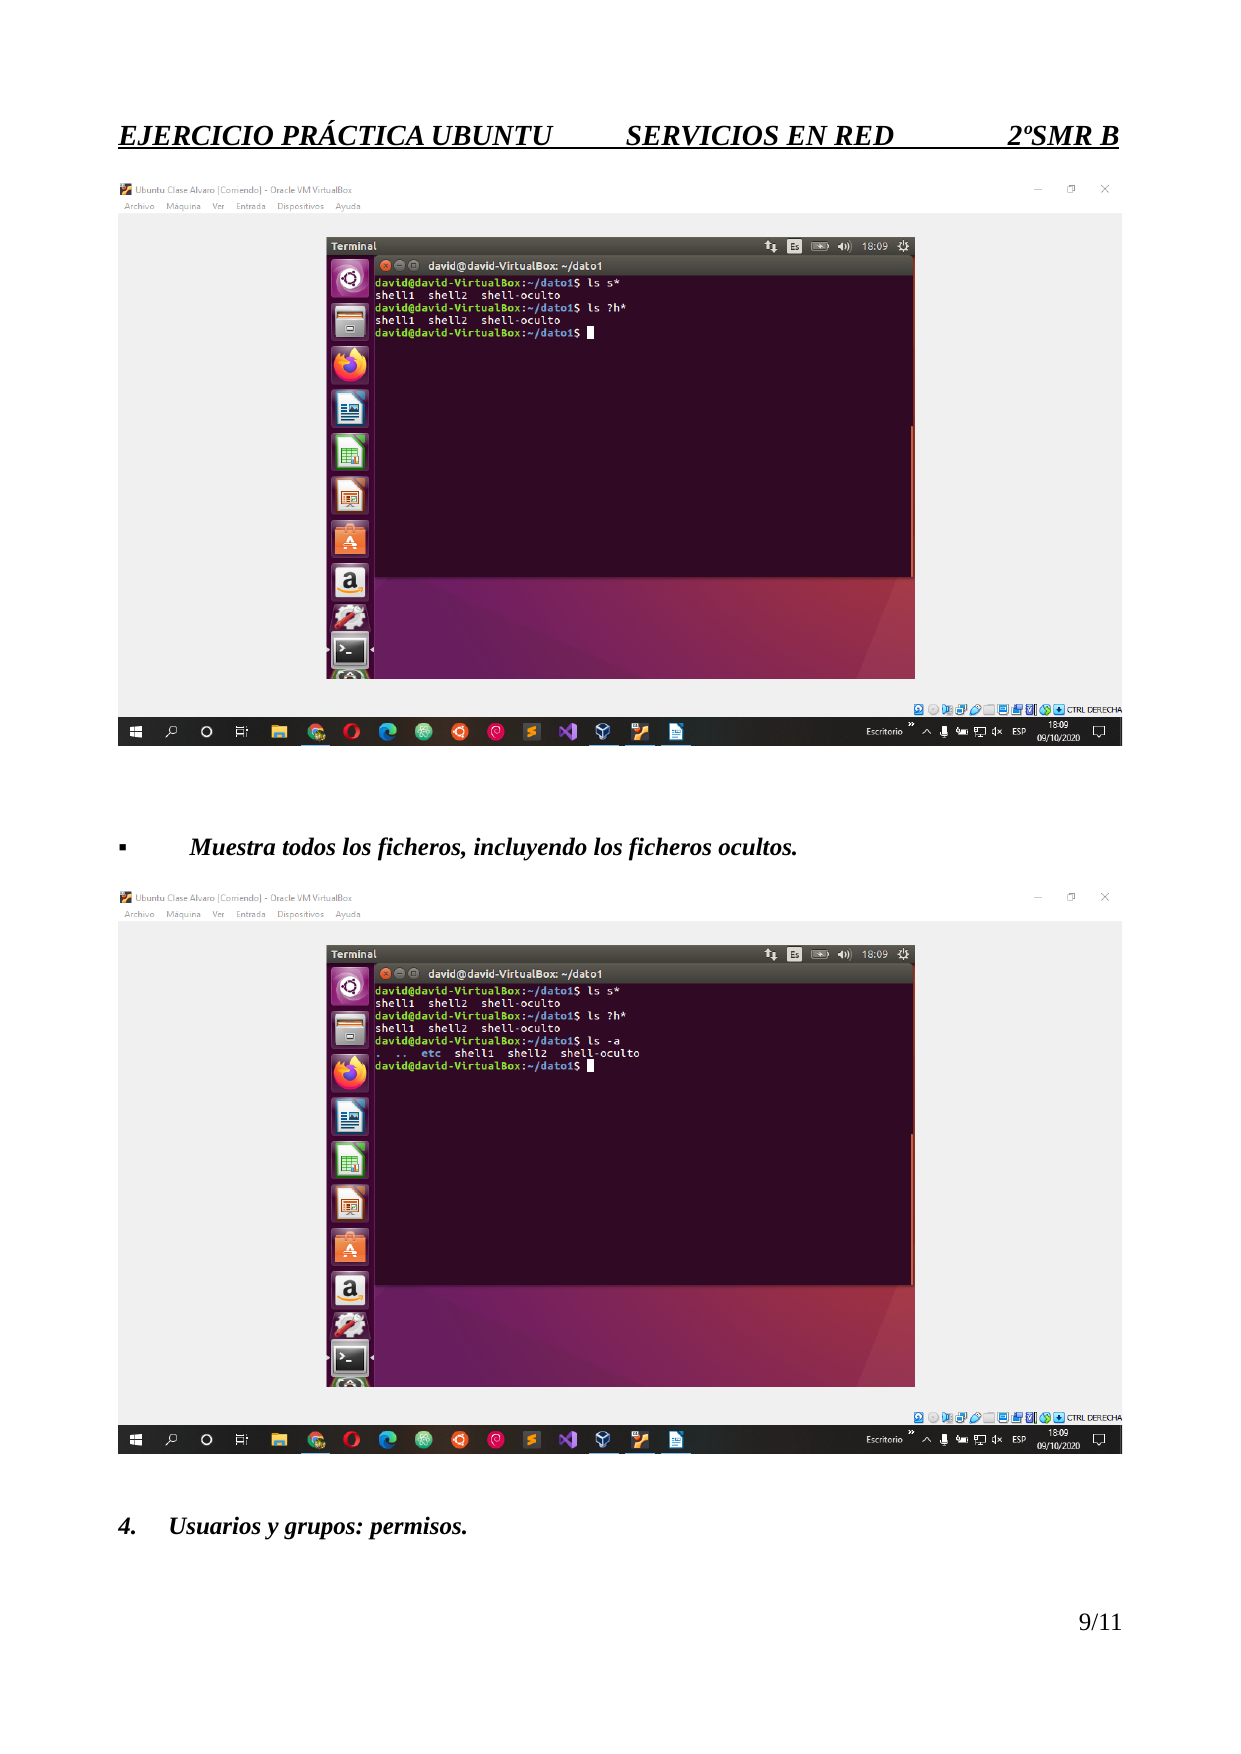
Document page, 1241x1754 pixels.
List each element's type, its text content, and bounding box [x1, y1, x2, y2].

text ▪ Muestra todos los ficheros, incluyendo los ficheros ocultos. [118, 832, 1122, 861]
picture [118, 889, 1123, 1454]
text 4. Usuarios y grupos: permisos. [118, 1511, 1122, 1540]
picture [118, 181, 1123, 746]
